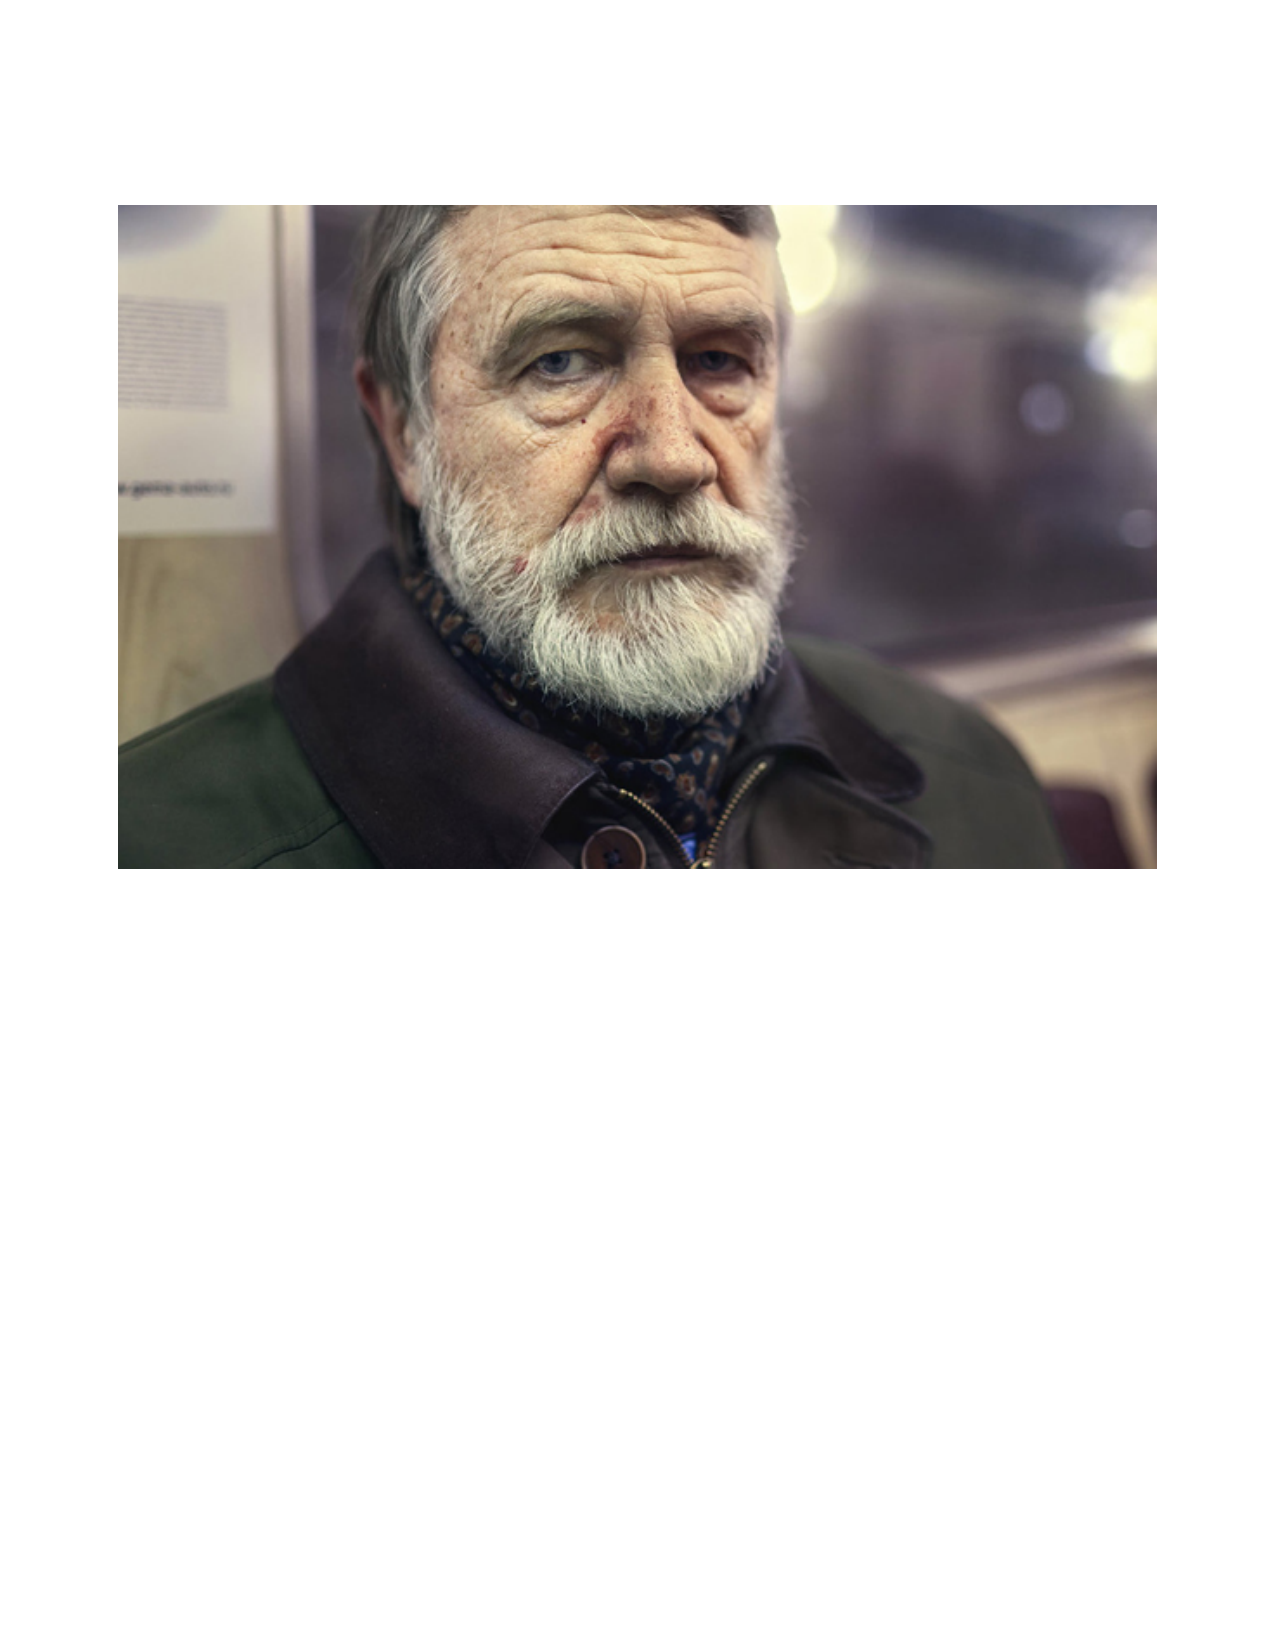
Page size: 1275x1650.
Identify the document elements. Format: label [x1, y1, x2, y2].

picture [118, 205, 1157, 869]
